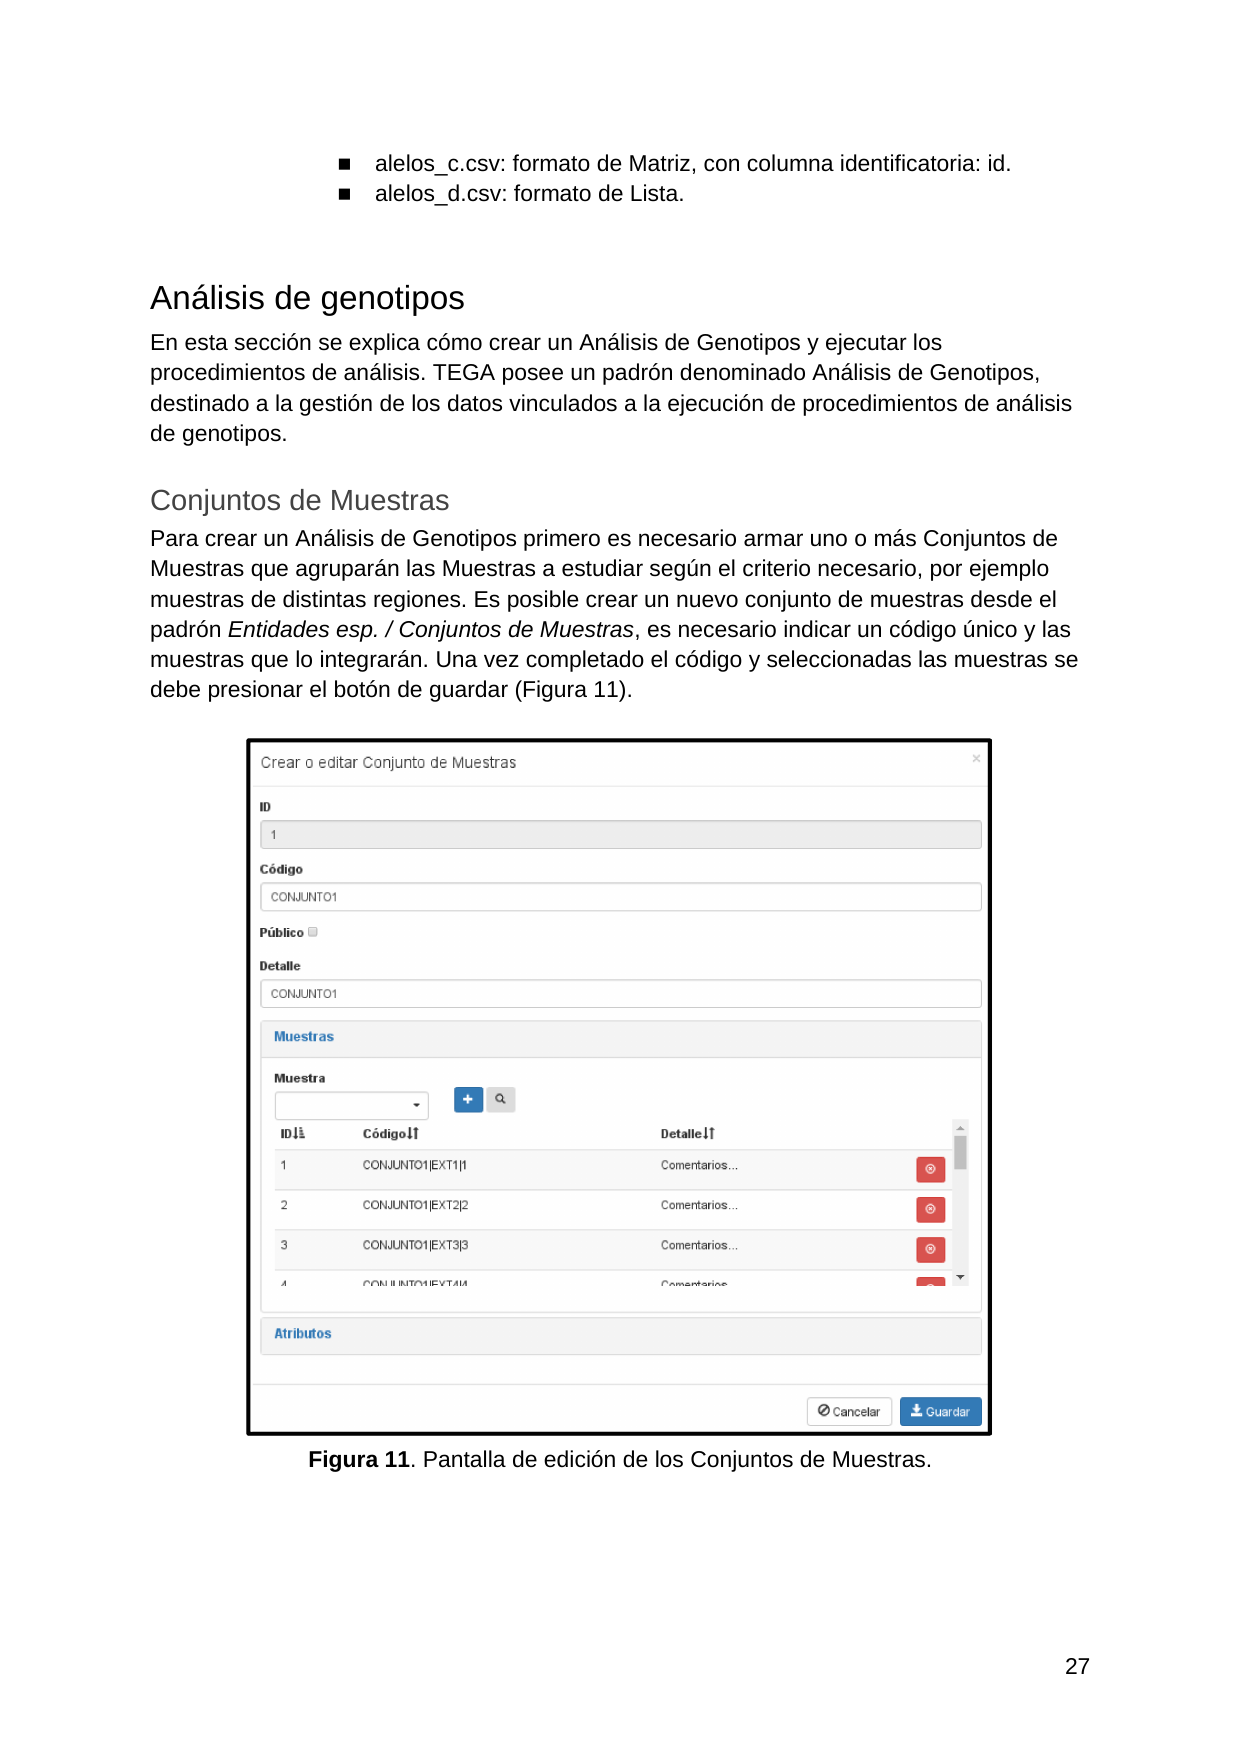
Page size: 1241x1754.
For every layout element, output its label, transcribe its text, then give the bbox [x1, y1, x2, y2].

text En esta sección se explica cómo crear un Análisis de Genotipos y ejecutar los procedimientos de análisis. TEGA posee un padrón denominado Análisis de Genotipos, destinado a la gestión de los datos vinculados a la ejecución de procedimientos de análisis de genotipos. [150, 329, 1090, 446]
subtitle Conjuntos de Muestras [150, 483, 1090, 517]
subtitle Análisis de genotipos [150, 278, 1090, 317]
text Figura 11. Pantalla de edición de los Conjuntos de Muestras. [150, 1446, 1090, 1472]
list alelos_c.csv: formato de Matriz, con columna identificatoria: id. [337, 150, 1090, 176]
picture [244, 736, 996, 1442]
list alelos_d.csv: formato de Lista. [337, 180, 1090, 207]
text Para crear un Análisis de Genotipos primero es necesario armar uno o más Conjuntos de Muestras que agruparán las Muestras a estudiar según el criterio necesario, por ejemplo muestras de distintas regiones. Es posible crear un nuevo conjunto de muestras desde el padrón Entidades esp. / Conjuntos de Muestras, es necesario indicar un código único y las muestras que lo integrarán. Una vez completado el código y seleccionadas las muestras se debe presionar el botón de guardar (Figura 11). [150, 525, 1090, 702]
